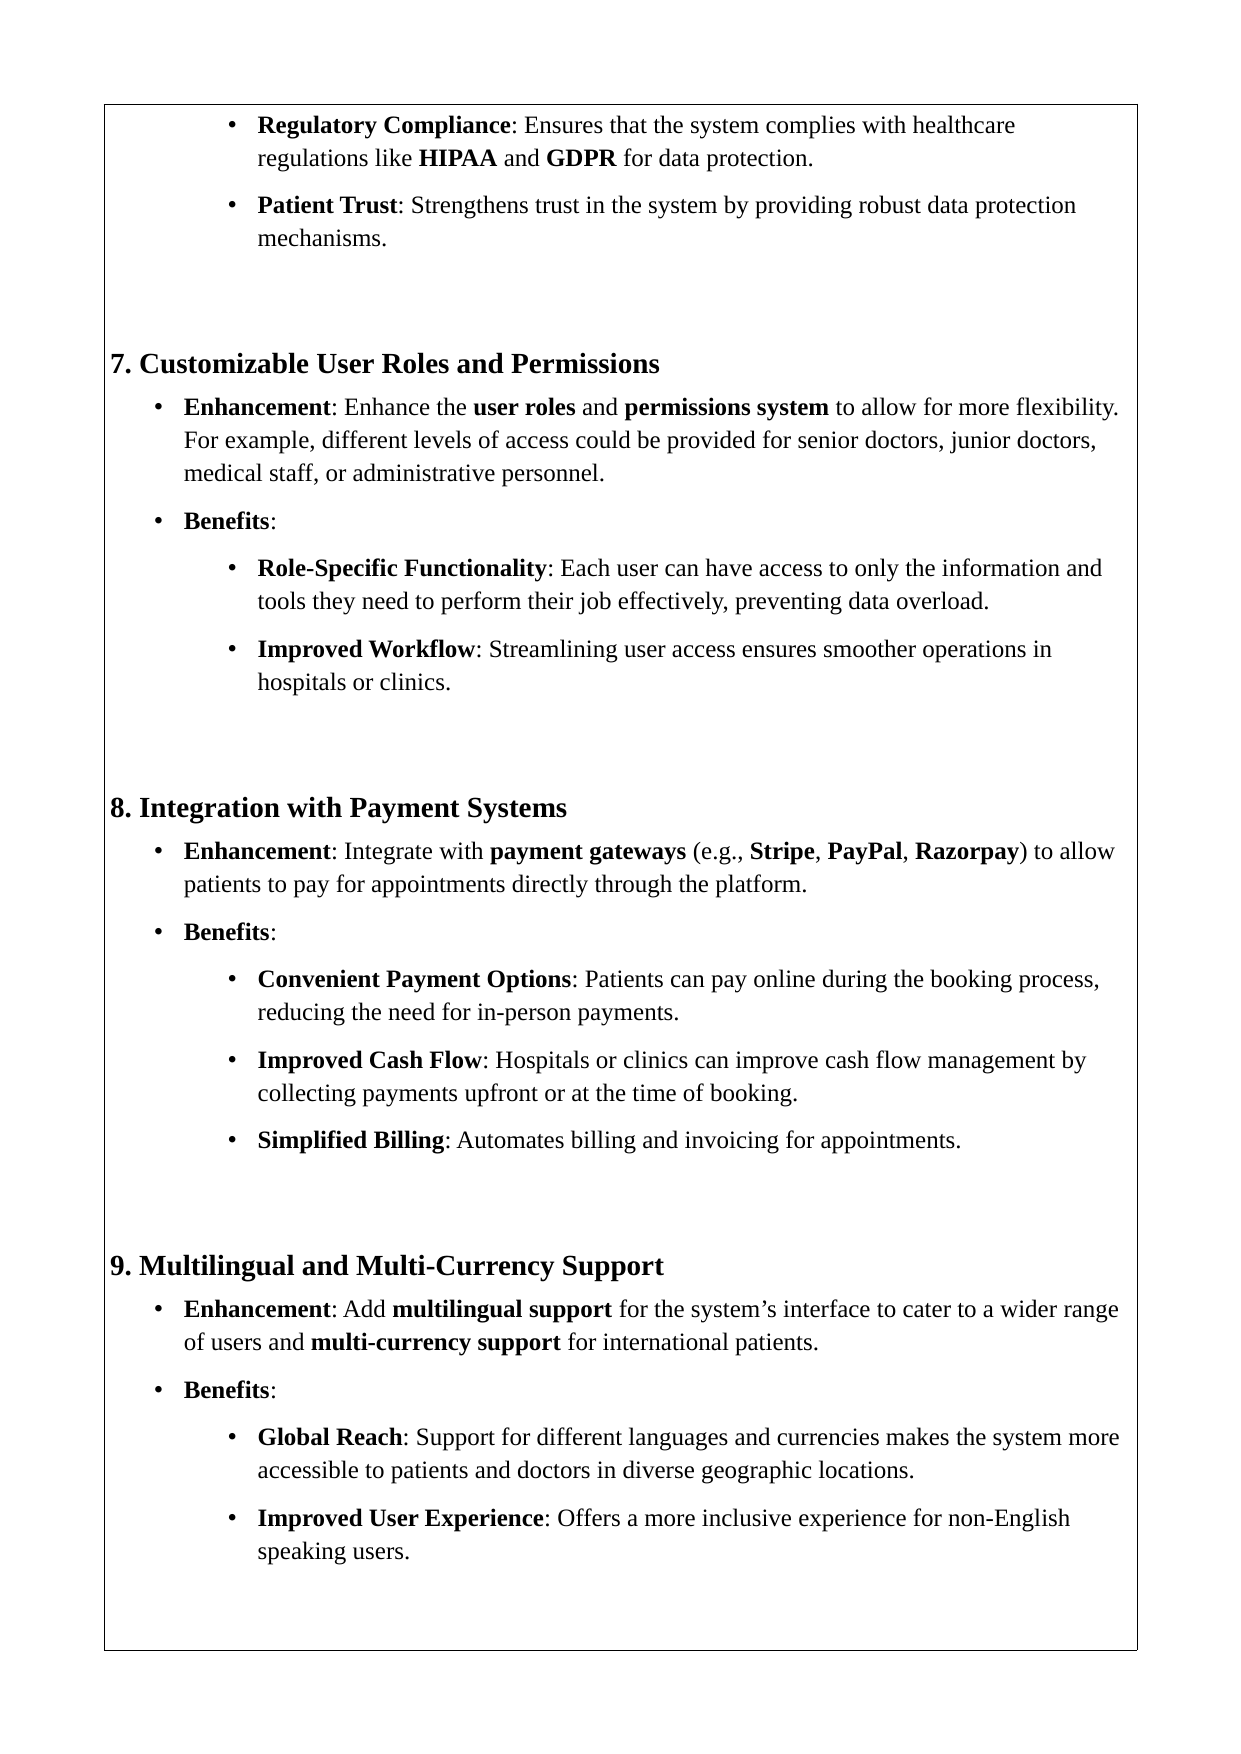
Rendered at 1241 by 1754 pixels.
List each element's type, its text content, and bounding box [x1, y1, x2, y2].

list Global Reach: Support for different languages and currencies makes the system more accessible to patients and doctors in diverse geographic locations. [228, 1422, 1131, 1484]
list Enhancement: Add multilingual support for the system’s interface to cater to a wider range of users and multi-currency support for international patients. [154, 1294, 1131, 1356]
list Simplified Billing: Automates billing and invoicing for appointments. [228, 1125, 1131, 1154]
list Benefits: [154, 917, 1131, 945]
list Role-Specific Functionality: Each user can have access to only the information and tools they need to perform their job effectively, preventing data overload. [228, 553, 1131, 615]
subtitle 9. Multilingual and Multi-Currency Support [110, 1248, 1131, 1282]
list Improved Cash Flow: Hospitals or clinics can improve cash flow management by collecting payments upfront or at the time of booking. [228, 1045, 1131, 1107]
subtitle 7. Customizable User Roles and Permissions [110, 346, 1131, 380]
list Regulatory Compliance: Ensures that the system complies with healthcare regulations like HIPAA and GDPR for data protection. [228, 110, 1131, 171]
list Patient Trust: Strengthens trust in the system by providing robust data protection mechanisms. [228, 190, 1131, 252]
list Convenient Payment Options: Patients can pay online during the booking process, reducing the need for in-person payments. [228, 964, 1131, 1026]
subtitle 8. Integration with Payment Systems [110, 790, 1131, 823]
list Benefits: [154, 506, 1131, 534]
list Enhancement: Integrate with payment gateways (e.g., Stripe, PayPal, Razorpay) to allow patients to pay for appointments directly through the platform. [154, 836, 1131, 898]
list Enhancement: Enhance the user roles and permissions system to allow for more flexibility. For example, different levels of access could be provided for senior doctors, junior doctors, medical staff, or administrative personnel. [154, 392, 1131, 487]
list Benefits: [154, 1375, 1131, 1404]
list Improved Workflow: Streamlining user access ensures smoother operations in hospitals or clinics. [228, 634, 1131, 696]
list Improved User Experience: Offers a more inclusive experience for non-English speaking users. [228, 1503, 1131, 1565]
